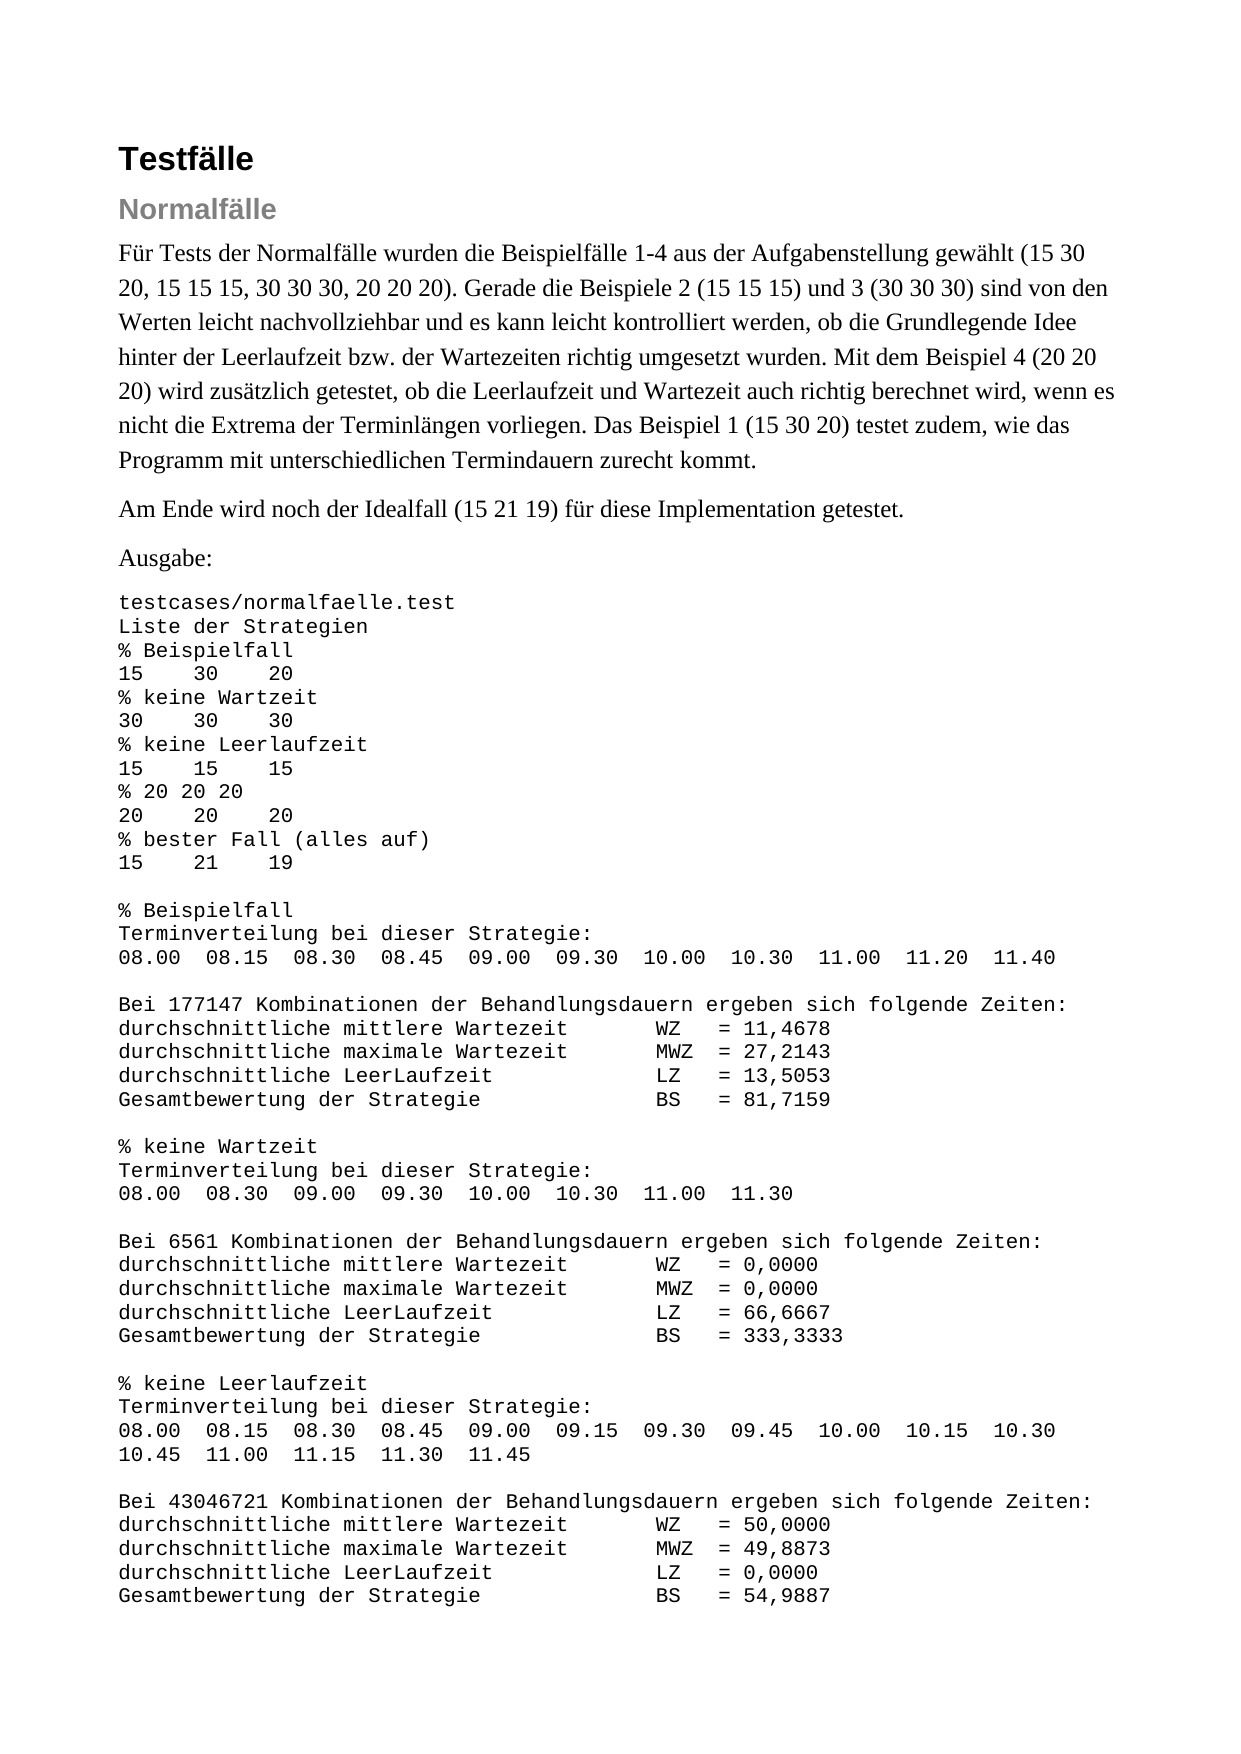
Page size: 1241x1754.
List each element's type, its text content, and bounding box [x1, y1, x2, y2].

text Terminverteilung bei dieser Strategie: [118, 1396, 1122, 1420]
text durchschnittliche maximale Wartezeit MWZ = 49,8873 [118, 1538, 1122, 1562]
text Gesamtbewertung der Strategie BS = 54,9887 [118, 1585, 1122, 1609]
text Bei 177147 Kombinationen der Behandlungsdauern ergeben sich folgende Zeiten: [118, 994, 1122, 1018]
subtitle Testfälle [118, 139, 1122, 178]
text Bei 43046721 Kombinationen der Behandlungsdauern ergeben sich folgende Zeiten: [118, 1491, 1122, 1514]
text % 20 20 20 [118, 781, 1122, 805]
text 20 20 20 [118, 805, 1122, 829]
text Terminverteilung bei dieser Strategie: [118, 1160, 1122, 1183]
text % keine Leerlaufzeit [118, 1373, 1122, 1396]
text durchschnittliche LeerLaufzeit LZ = 13,5053 [118, 1065, 1122, 1089]
text testcases/normalfaelle.test [118, 592, 1122, 616]
text durchschnittliche maximale Wartezeit MWZ = 27,2143 [118, 1042, 1122, 1065]
text % keine Leerlaufzeit [118, 734, 1122, 758]
text 30 30 30 [118, 711, 1122, 734]
text 08.00 08.15 08.30 08.45 09.00 09.30 10.00 10.30 11.00 11.20 11.40 [118, 947, 1122, 971]
text durchschnittliche maximale Wartezeit MWZ = 0,0000 [118, 1278, 1122, 1302]
text % Beispielfall [118, 639, 1122, 663]
text 08.00 08.15 08.30 08.45 09.00 09.15 09.30 09.45 10.00 10.15 10.30 10.45 11.00 11.15 11.30 11.45 [118, 1420, 1122, 1467]
text Ausgabe: [118, 543, 1122, 572]
text Terminverteilung bei dieser Strategie: [118, 923, 1122, 947]
subtitle Normalfälle [118, 192, 1122, 226]
text % bester Fall (alles auf) [118, 829, 1122, 852]
text durchschnittliche mittlere Wartezeit WZ = 11,4678 [118, 1018, 1122, 1042]
text durchschnittliche LeerLaufzeit LZ = 0,0000 [118, 1562, 1122, 1585]
text Bei 6561 Kombinationen der Behandlungsdauern ergeben sich folgende Zeiten: [118, 1231, 1122, 1254]
text durchschnittliche mittlere Wartezeit WZ = 50,0000 [118, 1514, 1122, 1538]
text % keine Wartzeit [118, 1136, 1122, 1160]
text % keine Wartzeit [118, 687, 1122, 711]
text durchschnittliche mittlere Wartezeit WZ = 0,0000 [118, 1254, 1122, 1278]
text durchschnittliche LeerLaufzeit LZ = 66,6667 [118, 1302, 1122, 1325]
text 15 15 15 [118, 758, 1122, 781]
text Liste der Strategien [118, 616, 1122, 639]
text Gesamtbewertung der Strategie BS = 81,7159 [118, 1089, 1122, 1112]
text 08.00 08.30 09.00 09.30 10.00 10.30 11.00 11.30 [118, 1183, 1122, 1207]
text Am Ende wird noch der Idealfall (15 21 19) für diese Implementation getestet. [118, 494, 1122, 523]
text Gesamtbewertung der Strategie BS = 333,3333 [118, 1325, 1122, 1349]
text 15 30 20 [118, 663, 1122, 687]
text 15 21 19 [118, 852, 1122, 876]
text % Beispielfall [118, 900, 1122, 923]
text Für Tests der Normalfälle wurden die Beispielfälle 1-4 aus der Aufgabenstellung gewählt (15 30 20, 15 15 15, 30 30 30, 20 20 20). Gerade die Beispiele 2 (15 15 15) und 3 (30 30 30) sind von den Werten leicht nachvollziehbar und es kann leicht kontrolliert werden, ob die Grundlegende Idee hinter der Leerlaufzeit bzw. der Wartezeiten richtig umgesetzt wurden. Mit dem Beispiel 4 (20 20 20) wird zusätzlich getestet, ob die Leerlaufzeit und Wartezeit auch richtig berechnet wird, wenn es nicht die Extrema der Terminlängen vorliegen. Das Beispiel 1 (15 30 20) testet zudem, wie das Programm mit unterschiedlichen Termindauern zurecht kommt. [118, 238, 1122, 474]
